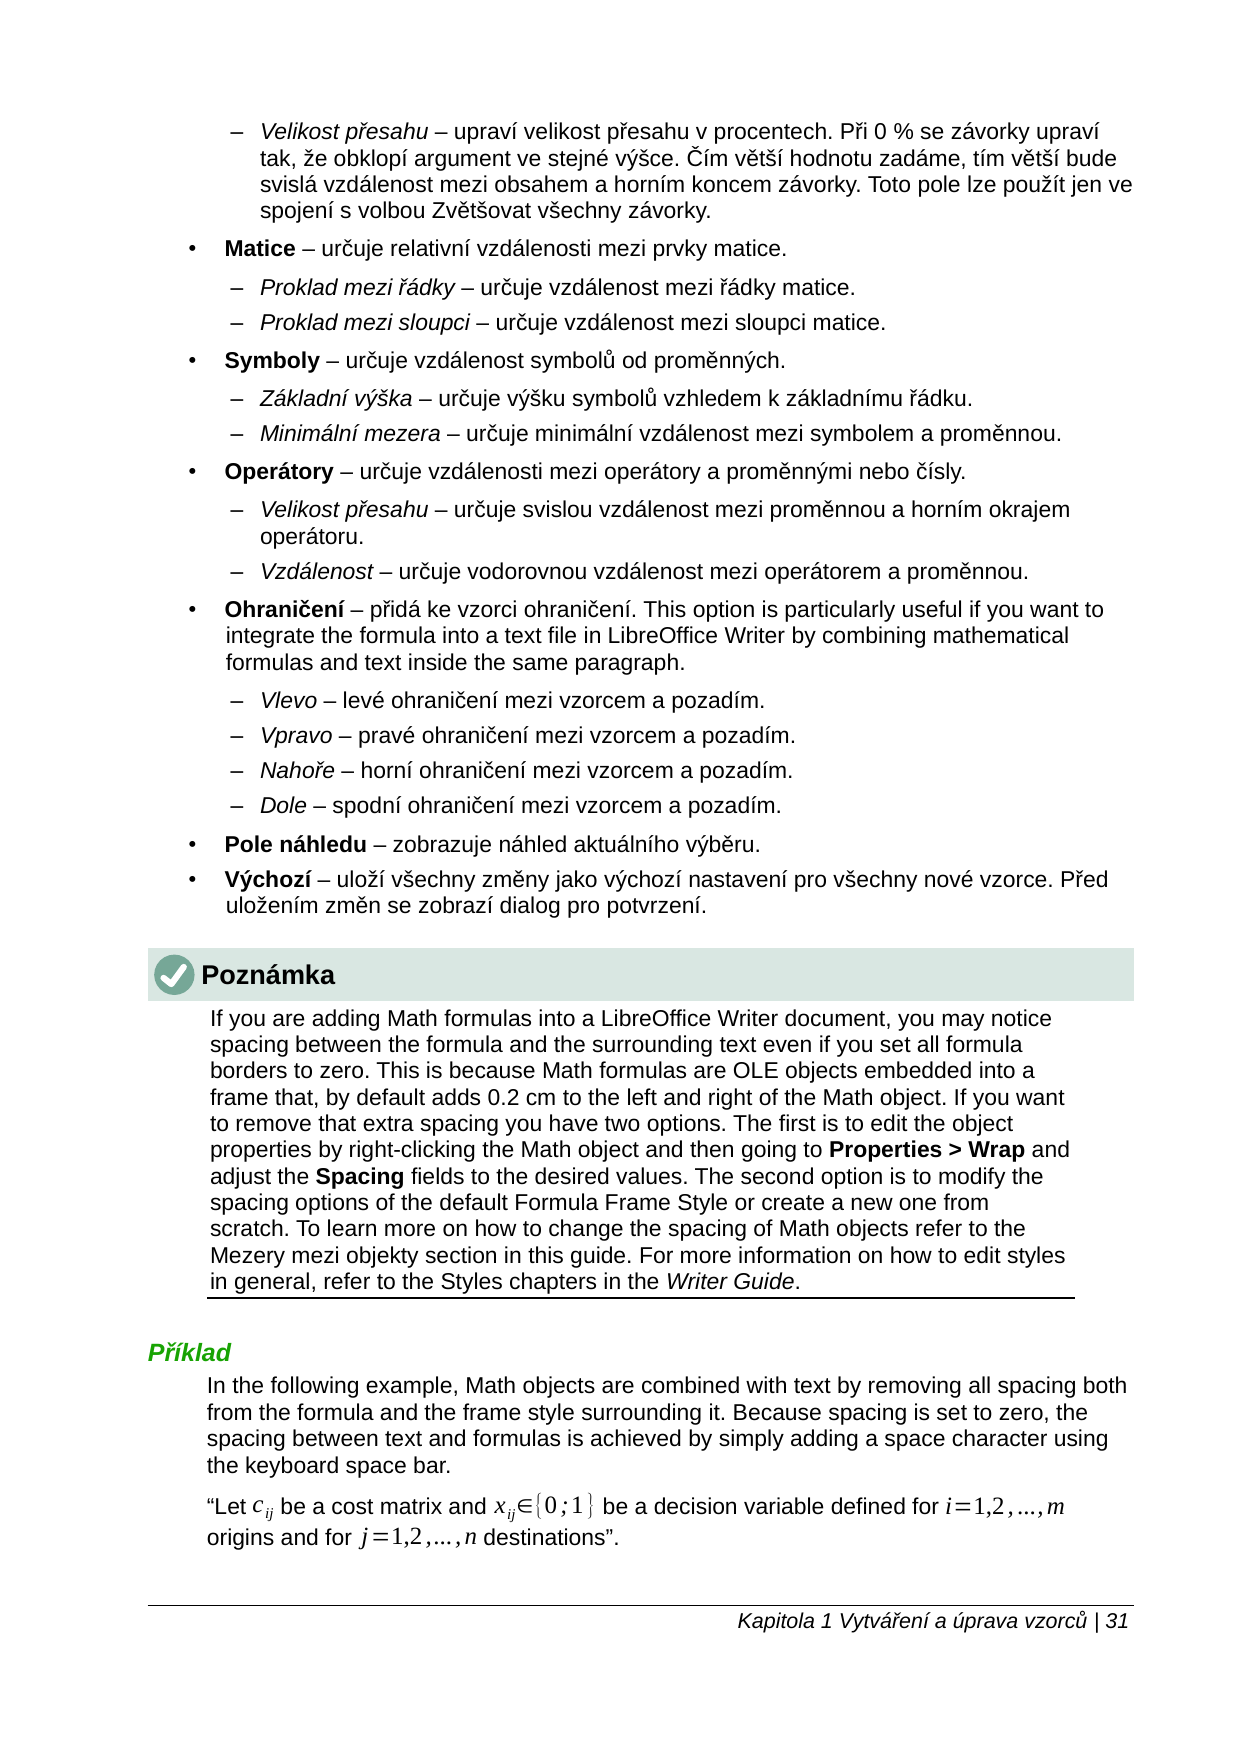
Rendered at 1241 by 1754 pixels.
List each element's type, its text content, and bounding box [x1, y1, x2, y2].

list Operátory – určuje vzdálenosti mezi operátory a proměnnými nebo čísly. [185, 455, 1134, 487]
list Dole – spodní ohraničení mezi vzorcem a pozadím. [230, 792, 1134, 819]
list Proklad mezi sloupci – určuje vzdálenost mezi sloupci matice. [230, 309, 1134, 335]
list Pole náhledu – zobrazuje náhled aktuálního výběru. [185, 828, 1134, 857]
list Velikost přesahu – upraví velikost přesahu v procentech. Při 0 % se závorky upraví tak, že obklopí argument ve stejné výšce. Čím větší hodnotu zadáme, tím větší bude svislá vzdálenost mezi obsahem a horním koncem závorky. Toto pole lze použít jen ve spojení s volbou Zvětšovat všechny závorky. [230, 118, 1134, 223]
list Proklad mezi řádky – určuje vzdálenost mezi řádky matice. [230, 273, 1134, 300]
subtitle Příklad [148, 1338, 1134, 1367]
list Vzdálenost – určuje vodorovnou vzdálenost mezi operátorem a proměnnou. [230, 558, 1134, 584]
text If you are adding Math formulas into a LibreOffice Writer document, you may notice spacing between the formula and the surrounding text even if you set all formula borders to zero. This is because Math formulas are OLE objects embedded into a frame that, by default adds 0.2 cm to the left and right of the Math object. If you want to remove that extra spacing you have two options. The first is to edit the object properties by right-clicking the Math object and then going to Properties > Wrap and adjust the Spacing fields to the desired values. The second option is to modify the spacing options of the default Formula Frame Style or create a new one from scratch. To learn more on how to change the spacing of Math objects refer to the Object spacing section in this guide. For more information on how to edit styles in general, refer to the Styles chapters in the Writer Guide. [207, 1001, 1075, 1297]
list Matice – určuje relativní vzdálenosti mezi prvky matice. [185, 232, 1134, 264]
text In the following example, Math objects are combined with text by removing all spacing both from the formula and the frame style surrounding it. Because spacing is set to zero, the spacing between text and formulas is achieved by simply adding a space character using the keyboard space bar. [207, 1372, 1134, 1478]
list Vlevo – levé ohraničení mezi vzorcem a pozadím. [230, 687, 1134, 713]
text “Let be a cost matrix and be a decision variable defined for origins and for destinations”. [207, 1490, 1134, 1550]
subtitle Poznámka [148, 948, 1134, 1001]
list Vpravo – pravé ohraničení mezi vzorcem a pozadím. [230, 722, 1134, 748]
list Minimální mezera – určuje minimální vzdálenost mezi symbolem a proměnnou. [230, 420, 1134, 446]
list Ohraničení – přidá ke vzorci ohraničení. This option is particularly useful if you want to integrate the formula into a text file in LibreOffice Writer by combining mathematical formulas and text inside the same paragraph. [185, 593, 1134, 678]
list Nahoře – horní ohraničení mezi vzorcem a pozadím. [230, 757, 1134, 784]
list Výchozí – uloží všechny změny jako výchozí nastavení pro všechny nové vzorce. Před uložením změn se zobrazí dialog pro potvrzení. [185, 863, 1134, 921]
list Velikost přesahu – určuje svislou vzdálenost mezi proměnnou a horním okrajem operátoru. [230, 496, 1134, 549]
list Základní výška – určuje výšku symbolů vzhledem k základnímu řádku. [230, 385, 1134, 411]
list Symboly – určuje vzdálenost symbolů od proměnných. [185, 344, 1134, 376]
